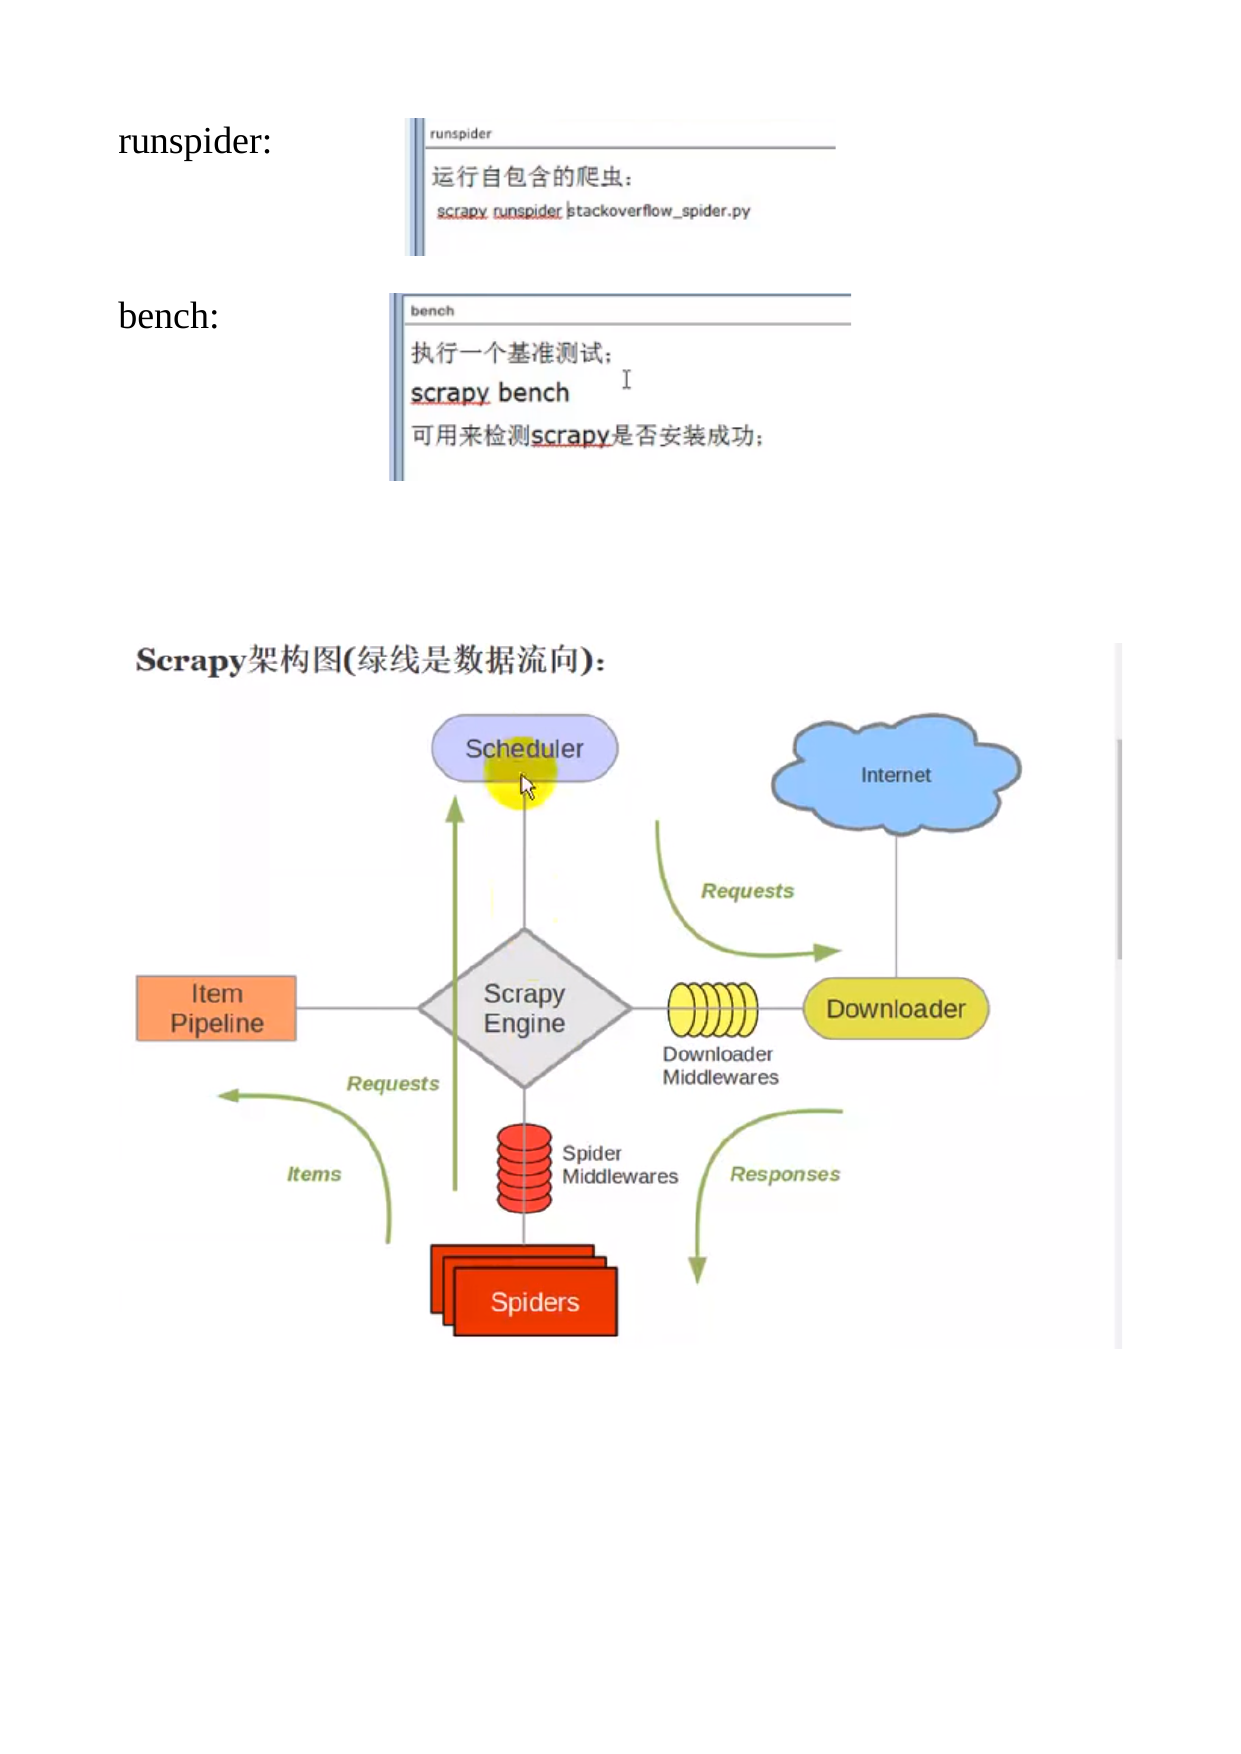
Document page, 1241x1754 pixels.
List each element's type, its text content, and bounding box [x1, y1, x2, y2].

text bench: [118, 293, 388, 337]
picture [404, 118, 836, 256]
text [836, 118, 1122, 162]
picture [388, 293, 852, 481]
text [852, 293, 1122, 337]
picture [118, 643, 1123, 1349]
text runspider: [118, 118, 404, 162]
